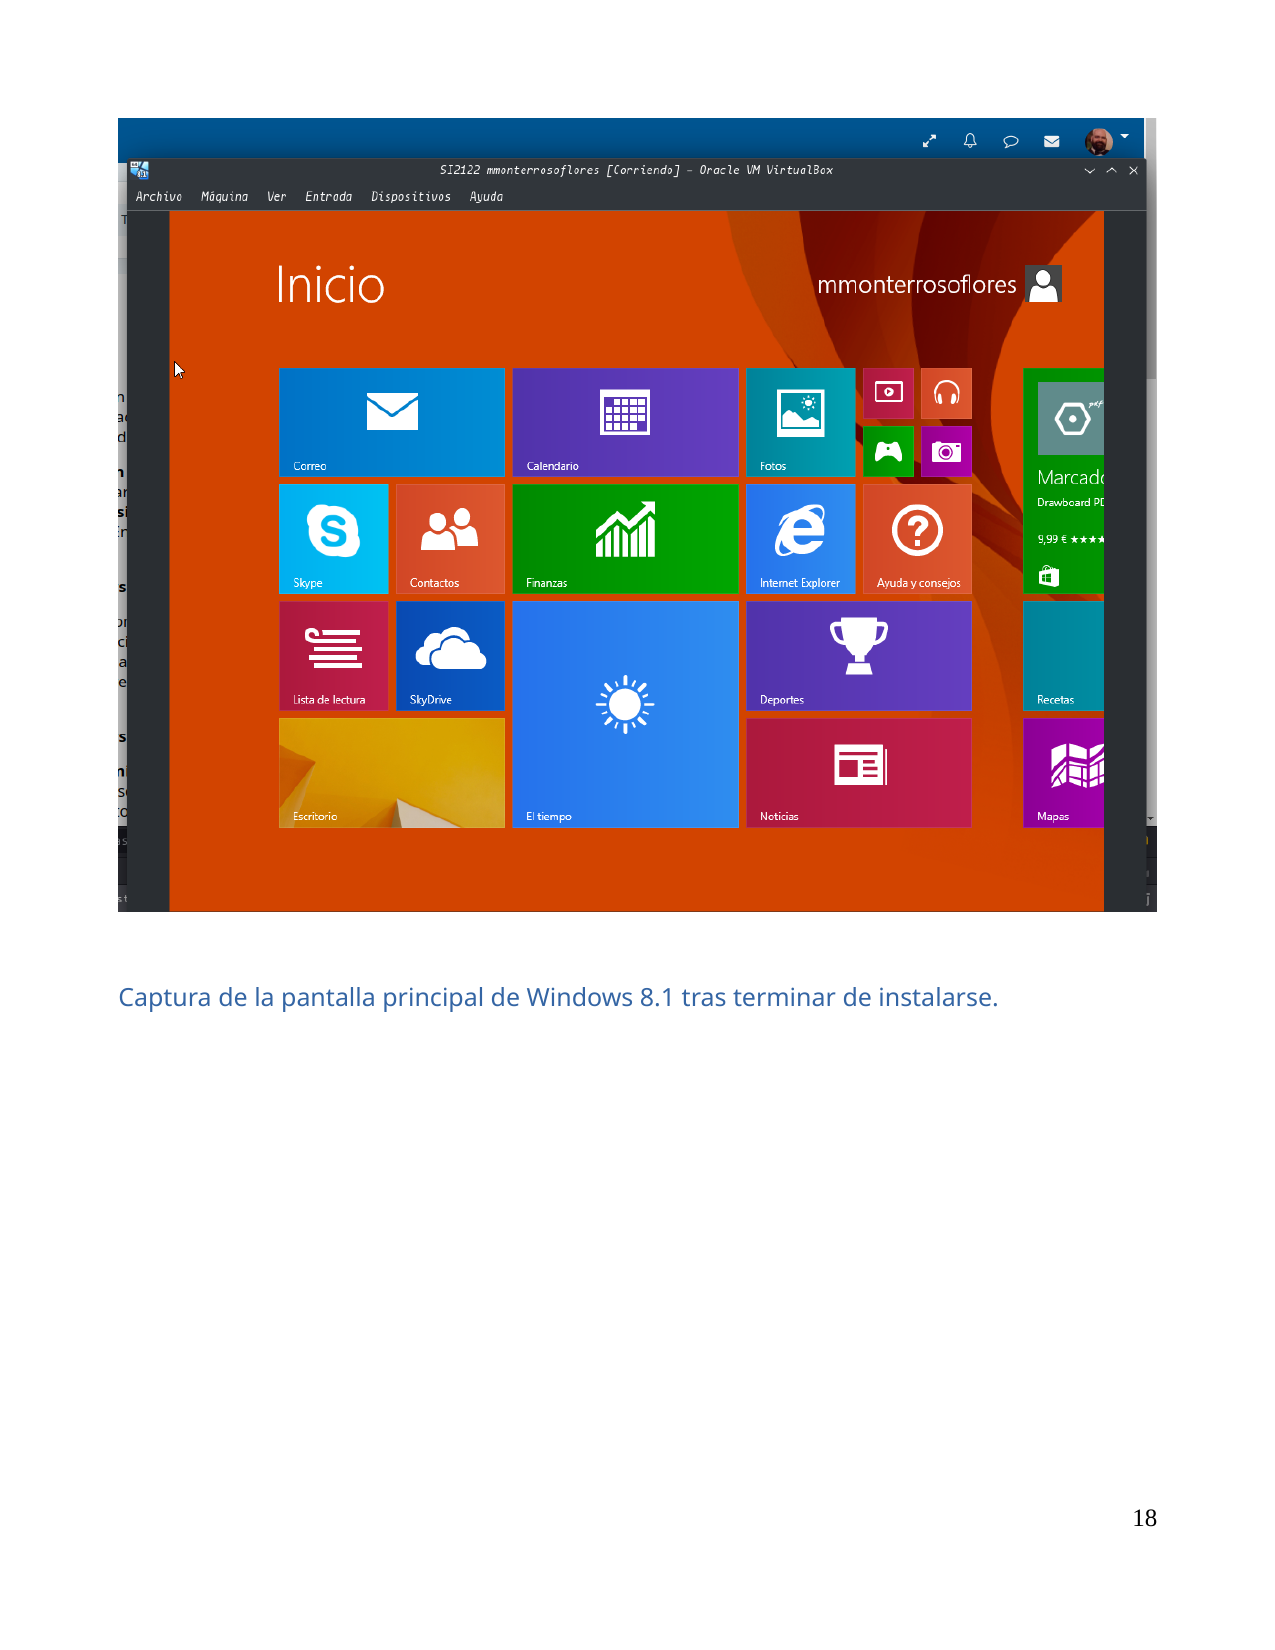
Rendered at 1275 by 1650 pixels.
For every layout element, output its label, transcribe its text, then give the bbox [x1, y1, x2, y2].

picture [118, 118, 1157, 912]
table_header [118, 912, 1157, 946]
text Captura de la pantalla principal de Windows 8.1 tras terminar de instalarse. [118, 979, 1157, 1014]
